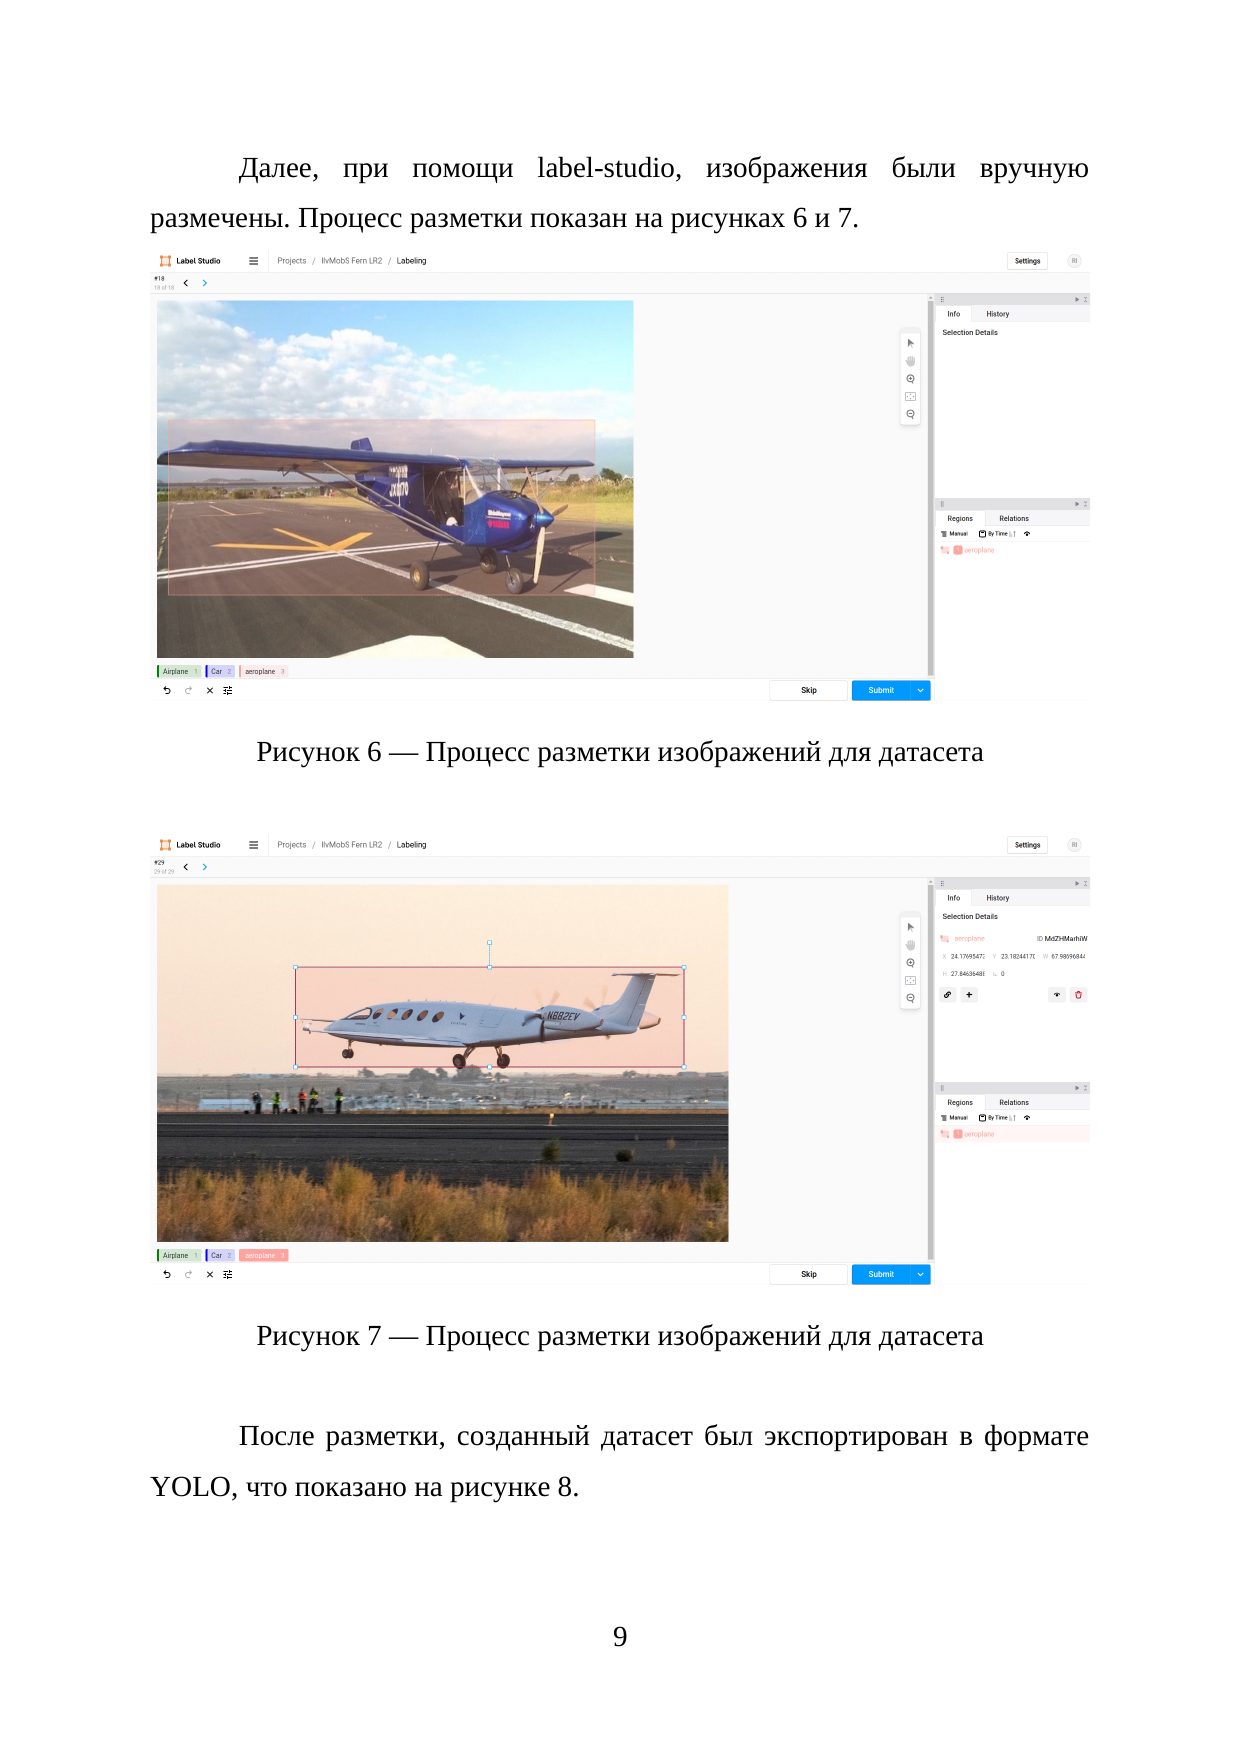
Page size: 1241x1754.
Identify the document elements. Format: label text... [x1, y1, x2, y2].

text Далее, при помощи label-studio, изображения были вручную размечены. Процесс разметки показан на рисунках 6 и 7. [150, 150, 1090, 234]
text После разметки, созданный датасет был экспортирован в формате YOLO, что показано на рисунке 8. [150, 1418, 1090, 1502]
text Рисунок 7 — Процесс разметки изображений для датасета [150, 1285, 1090, 1351]
picture [150, 250, 1091, 701]
text Рисунок 6 — Процесс разметки изображений для датасета [150, 701, 1090, 767]
picture [150, 834, 1091, 1285]
